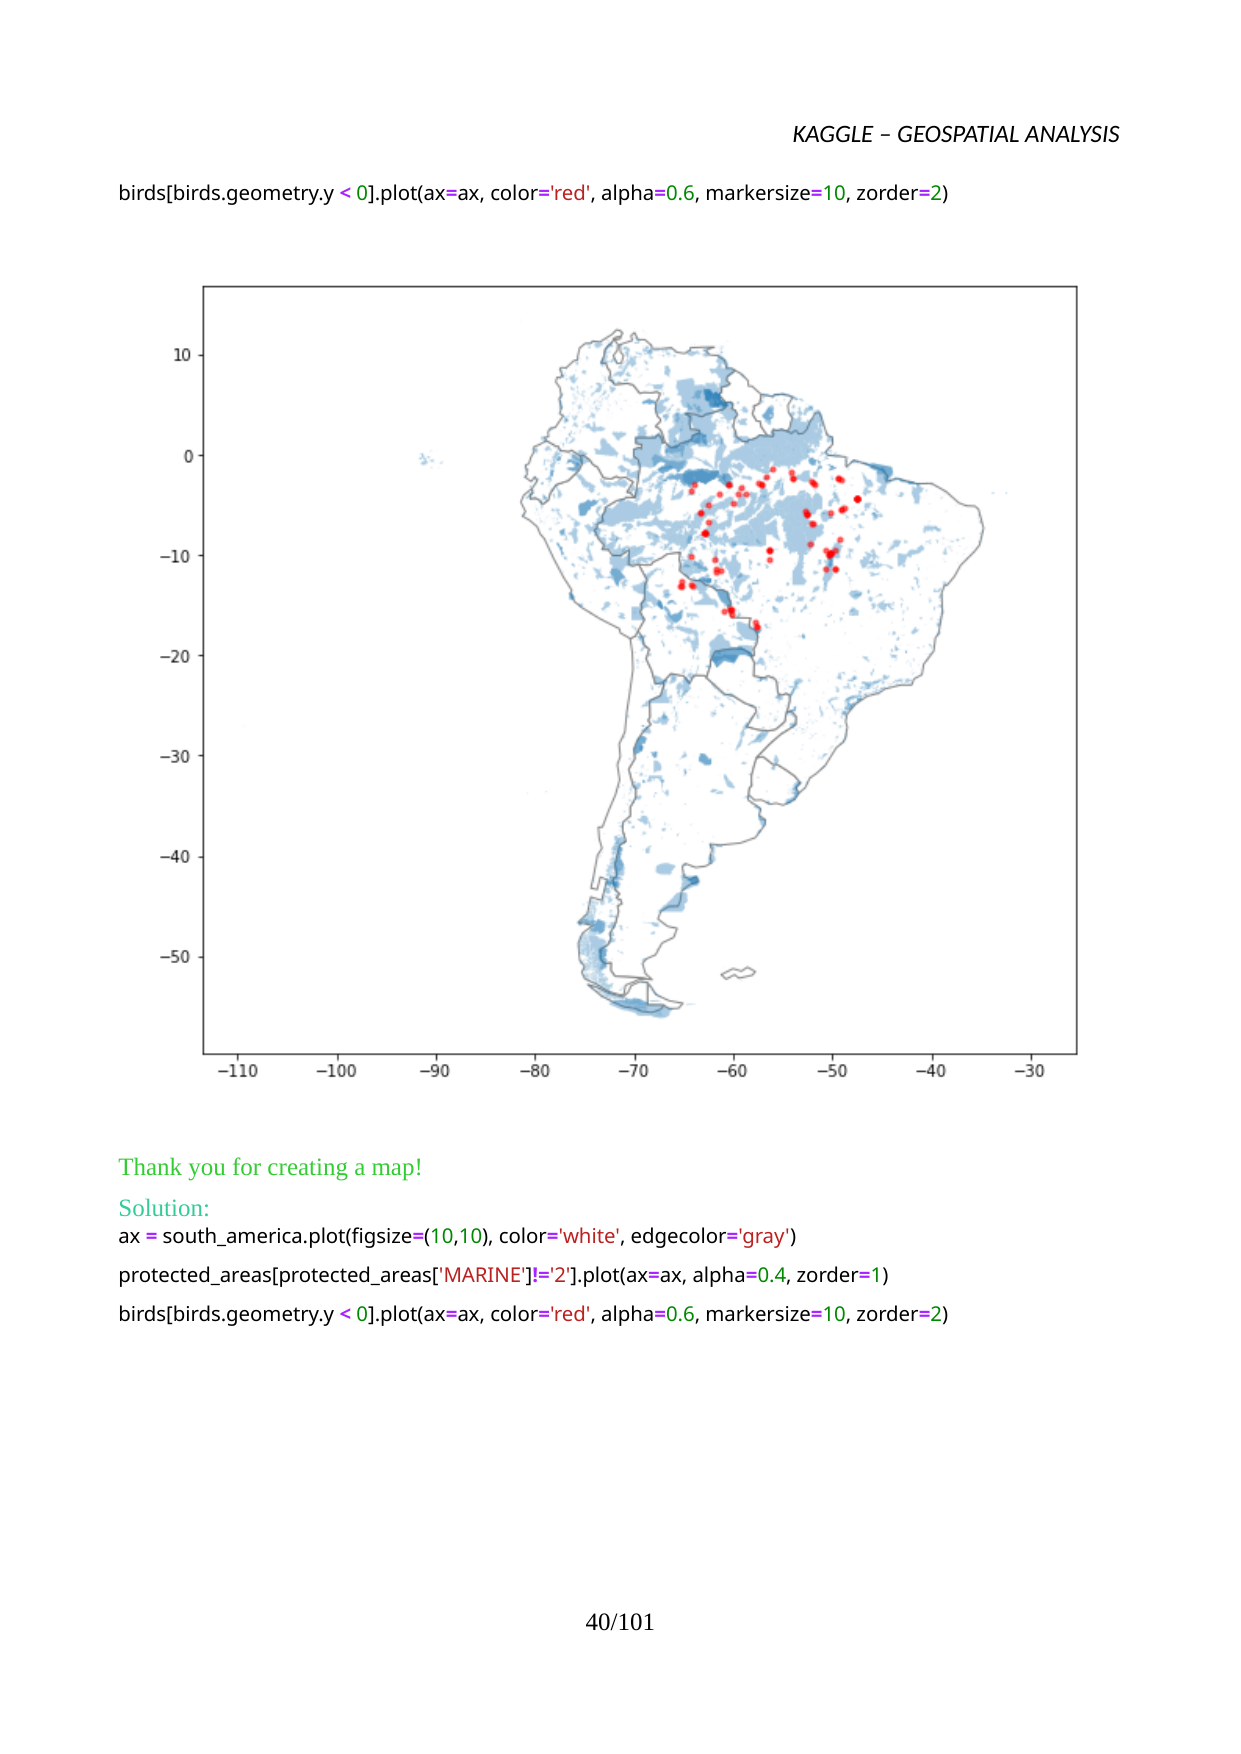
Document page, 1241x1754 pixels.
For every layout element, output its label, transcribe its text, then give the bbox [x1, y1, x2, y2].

text Solution: [118, 1193, 1122, 1222]
text ax = south_america.plot(figsize=(10,10), color='white', edgecolor='gray') [118, 1222, 1122, 1249]
text Thank you for creating a map! [118, 1152, 1122, 1180]
text protected_areas[protected_areas['MARINE']!='2'].plot(ax=ax, alpha=0.4, zorder=1) [118, 1261, 1122, 1288]
text birds[birds.geometry.y < 0].plot(ax=ax, color='red', alpha=0.6, markersize=10, zorder=2) [118, 1300, 1122, 1328]
picture [123, 258, 1117, 1099]
text birds[birds.geometry.y < 0].plot(ax=ax, color='red', alpha=0.6, markersize=10, zorder=2) [118, 178, 1122, 206]
